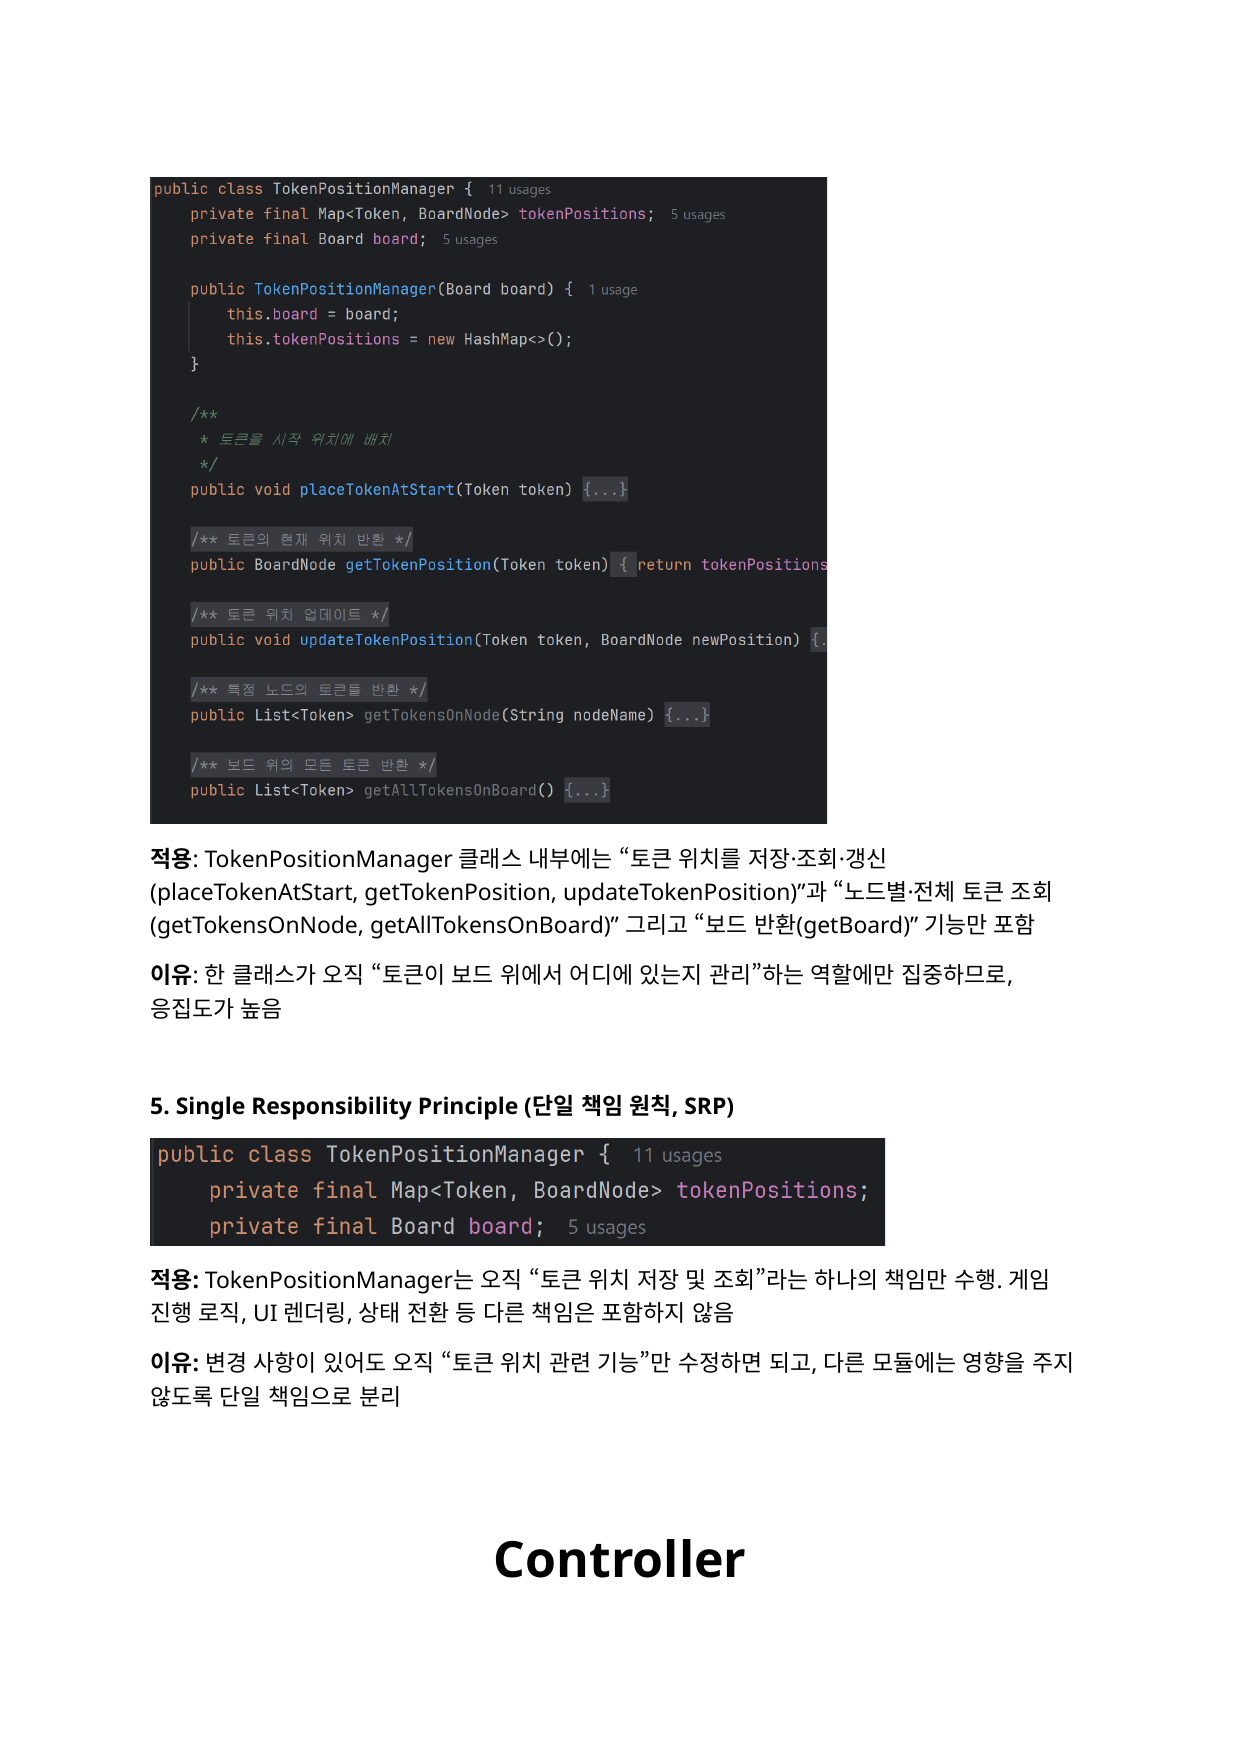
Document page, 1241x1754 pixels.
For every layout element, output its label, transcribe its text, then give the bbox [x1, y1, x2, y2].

text Controller [150, 1524, 1090, 1592]
text 5. Single Responsibility Principle (단일 책임 원칙, SRP) [150, 1088, 1090, 1122]
text 적용: TokenPositionManager는 오직 “토큰 위치 저장 및 조회”라는 하나의 책임만 수행. 게임 진행 로직, UI 렌더링, 상태 전환 등 다른 책임은 포함하지 않음 [150, 1262, 1090, 1328]
text 이유: 한 클래스가 오직 “토큰이 보드 위에서 어디에 있는지 관리”하는 역할에만 집중하므로, 응집도가 높음 [150, 957, 1090, 1024]
text 이유: 변경 사항이 있어도 오직 “토큰 위치 관련 기능”만 수정하면 되고, 다른 모듈에는 영향을 주지 않도록 단일 책임으로 분리 [150, 1345, 1090, 1412]
text 적용: TokenPositionManager 클래스 내부에는 “토큰 위치를 저장·조회·갱신(placeTokenAtStart, getTokenPosition, updateTokenPosition)”과 “노드별·전체 토큰 조회(getTokensOnNode, getAllTokensOnBoard)” 그리고 “보드 반환(getBoard)” 기능만 포함 [150, 840, 1090, 940]
